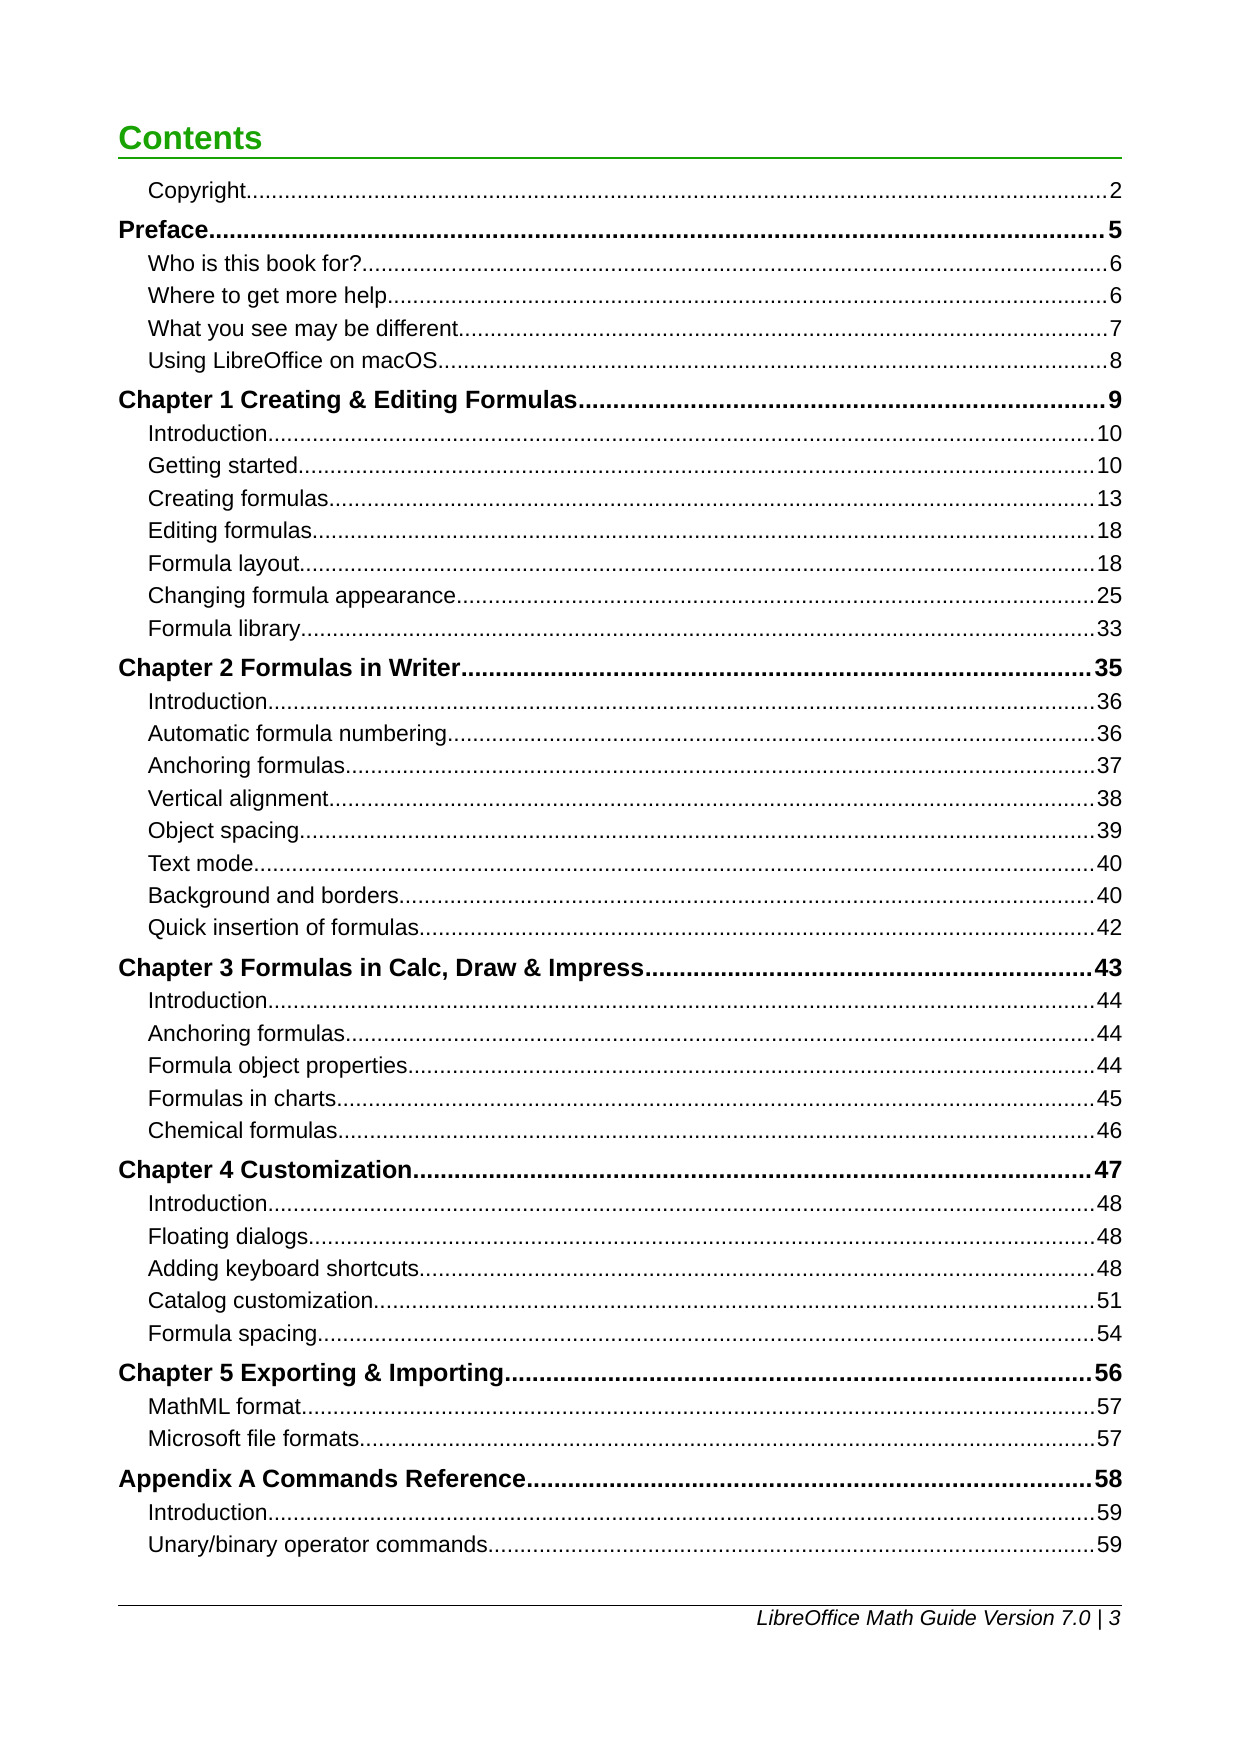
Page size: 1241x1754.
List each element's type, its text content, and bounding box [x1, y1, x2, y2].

text Chemical formulas 46 [148, 1117, 1122, 1143]
text Where to get more help 6 [148, 282, 1122, 308]
text Chapter 2 Formulas in Writer 35 [118, 653, 1122, 682]
text Introduction 59 [148, 1498, 1122, 1525]
text What you see may be different 7 [148, 314, 1122, 341]
text Automatic formula numbering 36 [148, 720, 1122, 746]
text Chapter 5 Exporting & Importing 56 [118, 1358, 1122, 1387]
text Appendix A Commands Reference 58 [118, 1464, 1122, 1492]
text Chapter 3 Formulas in Calc, Draw & Impress 43 [118, 953, 1122, 981]
text Introduction 48 [148, 1190, 1122, 1217]
text Formula layout 18 [148, 550, 1122, 576]
text Editing formulas 18 [148, 517, 1122, 544]
text Object spacing 39 [148, 817, 1122, 843]
text Getting started 10 [148, 452, 1122, 479]
text Creating formulas 13 [148, 485, 1122, 511]
text Introduction 44 [148, 987, 1122, 1014]
text Catalog customization 51 [148, 1287, 1122, 1314]
text Text mode 40 [148, 849, 1122, 876]
text Formula library 33 [148, 614, 1122, 641]
text Changing formula appearance 25 [148, 582, 1122, 608]
text Formula object properties 44 [148, 1052, 1122, 1079]
subtitle Contents [118, 118, 1122, 157]
text Unary/binary operator commands 59 [148, 1531, 1122, 1557]
text Vertical alignment 38 [148, 785, 1122, 811]
text Using LibreOffice on macOS 8 [148, 347, 1122, 373]
text Chapter 4 Customization 47 [118, 1155, 1122, 1184]
text Chapter 1 Creating & Editing Formulas 9 [118, 385, 1122, 414]
text Quick insertion of formulas 42 [148, 914, 1122, 941]
text MathML format 57 [148, 1393, 1122, 1419]
text Introduction 10 [148, 420, 1122, 446]
text Preface 5 [118, 215, 1122, 244]
text Introduction 36 [148, 688, 1122, 714]
text Formula spacing 54 [148, 1320, 1122, 1346]
text Microsoft file formats 57 [148, 1425, 1122, 1452]
text Anchoring formulas 37 [148, 752, 1122, 779]
text Adding keyboard shortcuts 48 [148, 1255, 1122, 1281]
text Copyright 2 [148, 177, 1122, 203]
text Who is this book for? 6 [148, 250, 1122, 276]
text Anchoring formulas 44 [148, 1020, 1122, 1046]
text Background and borders 40 [148, 882, 1122, 908]
text Formulas in charts 45 [148, 1085, 1122, 1111]
text Floating dialogs 48 [148, 1223, 1122, 1249]
